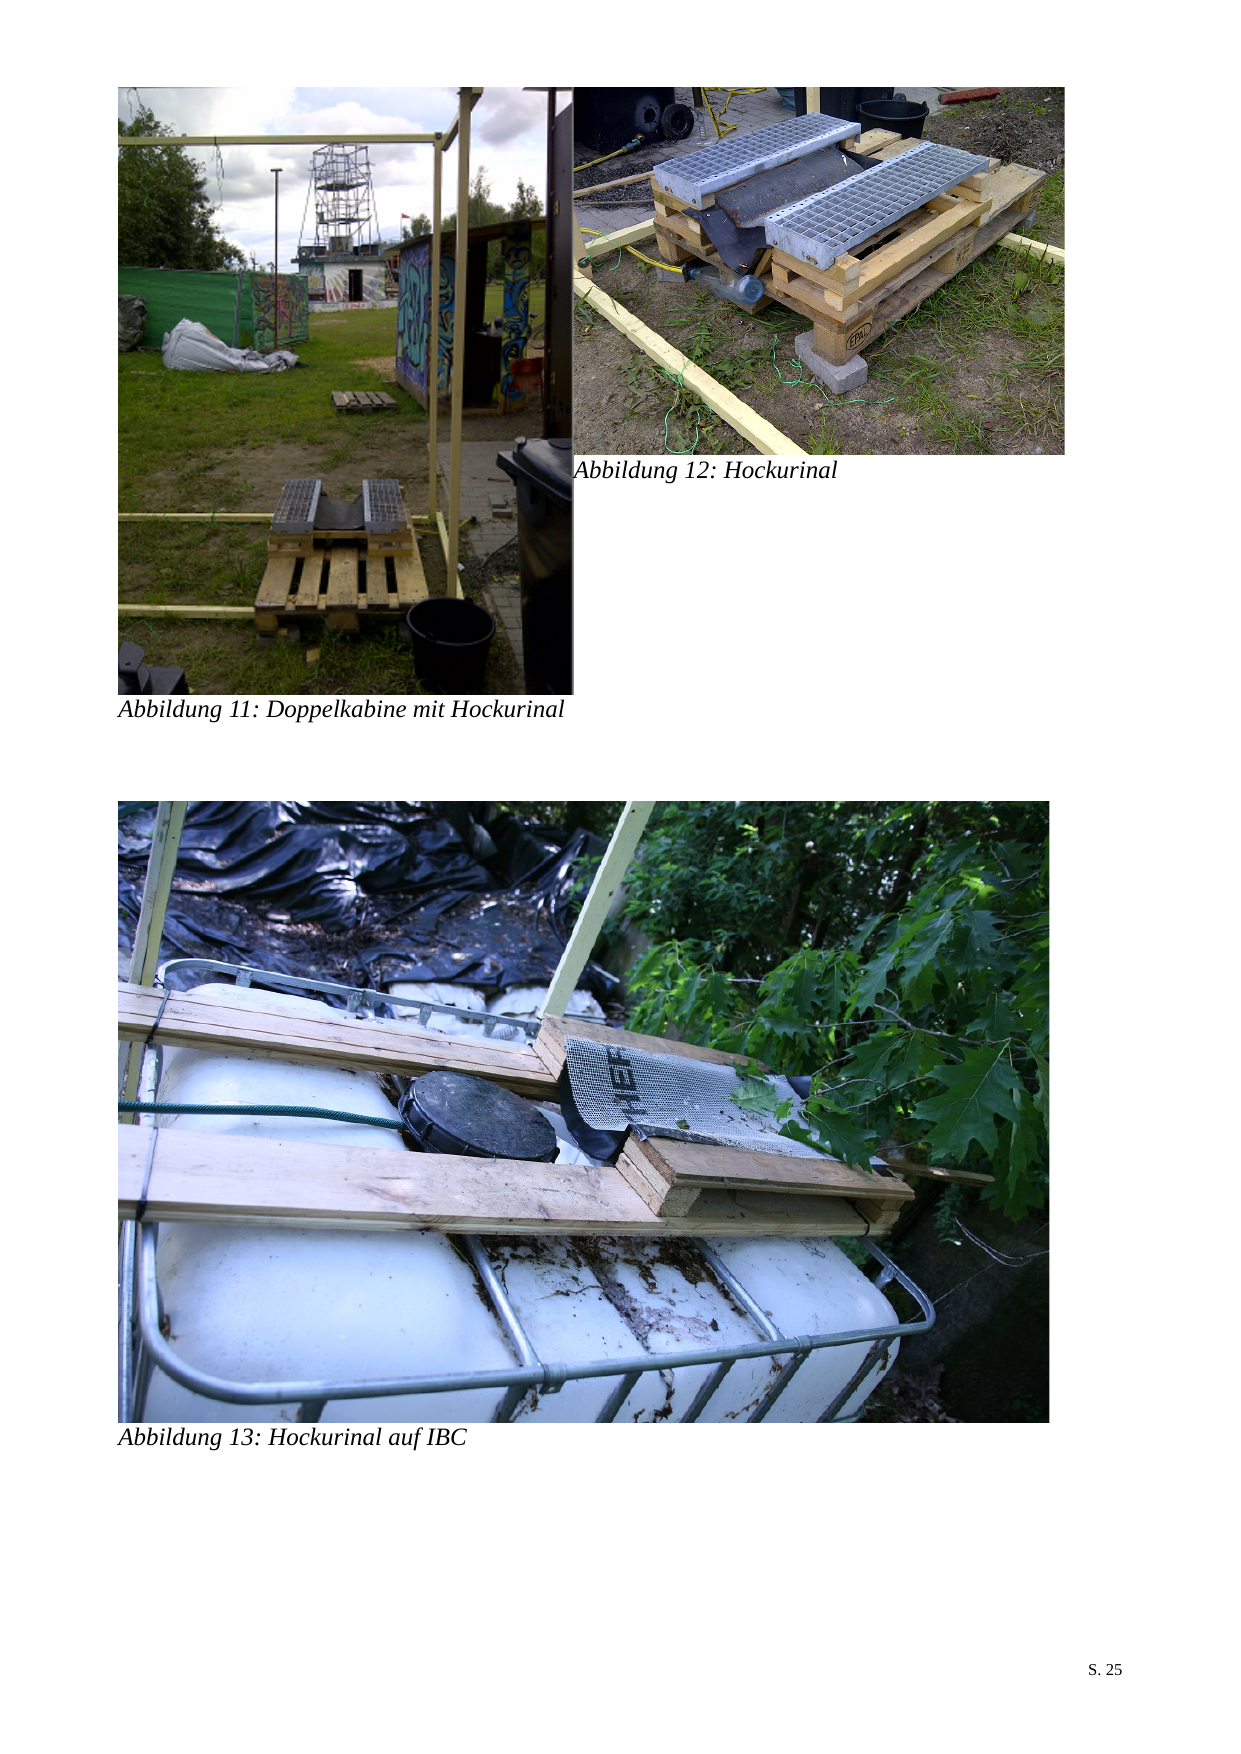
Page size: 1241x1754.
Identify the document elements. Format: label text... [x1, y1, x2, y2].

text Abbildung 13: Hockurinal auf IBC [118, 1423, 1049, 1451]
text Abbildung 12: Hockurinal [574, 455, 1064, 484]
text Abbildung 11: Doppelkabine mit Hockurinal [118, 695, 574, 723]
picture [118, 87, 1065, 695]
picture [118, 801, 1050, 1423]
